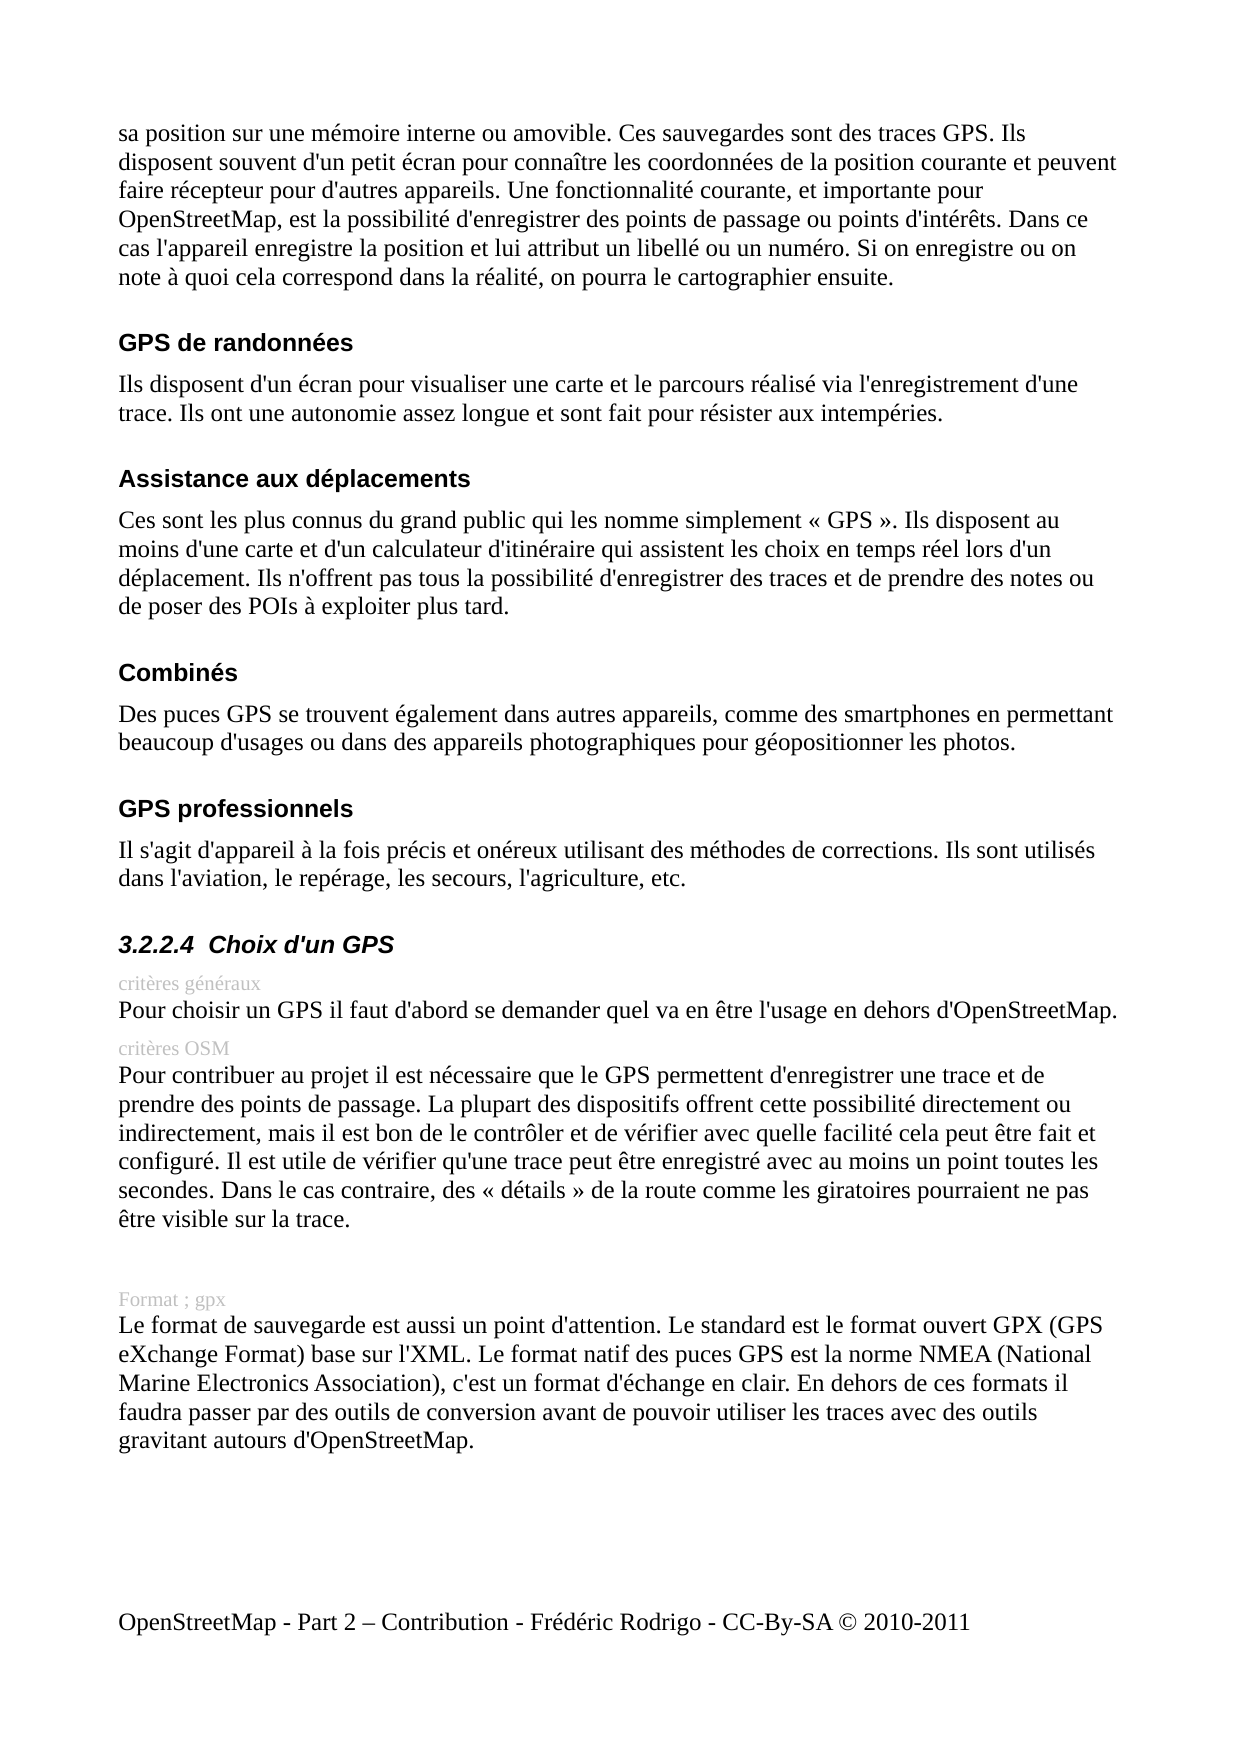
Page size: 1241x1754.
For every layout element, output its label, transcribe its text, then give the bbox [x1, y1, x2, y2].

text Ils disposent d'un écran pour visualiser une carte et le parcours réalisé via l'enregistrement d'une trace. Ils ont une autonomie assez longue et sont fait pour résister aux intempéries. [118, 369, 1122, 427]
text Pour choisir un GPS il faut d'abord se demander quel va en être l'usage en dehors d'OpenStreetMap. [118, 995, 1122, 1024]
text Il s'agit d'appareil à la fois précis et onéreux utilisant des méthodes de corrections. Ils sont utilisés dans l'aviation, le repérage, les secours, l'agriculture, etc. [118, 835, 1122, 892]
subtitle Assistance aux déplacements [118, 464, 1122, 493]
text Le format de sauvegarde est aussi un point d'attention. Le standard est le format ouvert GPX (GPS eXchange Format) base sur l'XML. Le format natif des puces GPS est la norme NMEA (National Marine Electronics Association), c'est un format d'échange en clair. En dehors de ces formats il faudra passer par des outils de conversion avant de pouvoir utiliser les traces avec des outils gravitant autours d'OpenStreetMap. [118, 1311, 1122, 1454]
subtitle Combinés [118, 658, 1122, 686]
text critères généraux [118, 971, 1122, 995]
text Pour contribuer au projet il est nécessaire que le GPS permettent d'enregistrer une trace et de prendre des points de passage. La plupart des dispositifs offrent cette possibilité directement ou indirectement, mais il est bon de le contrôler et de vérifier avec quelle facilité cela peut être fait et configuré. Il est utile de vérifier qu'une trace peut être enregistré avec au moins un point toutes les secondes. Dans le cas contraire, des « détails » de la route comme les giratoires pourraient ne pas être visible sur la trace. [118, 1060, 1122, 1233]
text Ces sont les plus connus du grand public qui les nomme simplement « GPS ». Ils disposent au moins d'une carte et d'un calculateur d'itinéraire qui assistent les choix en temps réel lors d'un déplacement. Ils n'offrent pas tous la possibilité d'enregistrer des traces et de prendre des notes ou de poser des POIs à exploiter plus tard. [118, 505, 1122, 620]
text Format ; gpx [118, 1286, 1122, 1311]
subtitle GPS de randonnées [118, 328, 1122, 357]
subtitle GPS professionnels [118, 794, 1122, 822]
text sa position sur une mémoire interne ou amovible. Ces sauvegardes sont des traces GPS. Ils disposent souvent d'un petit écran pour connaître les coordonnées de la position courante et peuvent faire récepteur pour d'autres appareils. Une fonctionnalité courante, et importante pour OpenStreetMap, est la possibilité d'enregistrer des points de passage ou points d'intérêts. Dans ce cas l'appareil enregistre la position et lui attribut un libellé ou un numéro. Si on enregistre ou on note à quoi cela correspond dans la réalité, on pourra le cartographier ensuite. [118, 118, 1122, 291]
text critères OSM [118, 1036, 1122, 1060]
text Des puces GPS se trouvent également dans autres appareils, comme des smartphones en permettant beaucoup d'usages ou dans des appareils photographiques pour géopositionner les photos. [118, 699, 1122, 756]
subtitle Choix d'un GPS [118, 930, 1122, 958]
